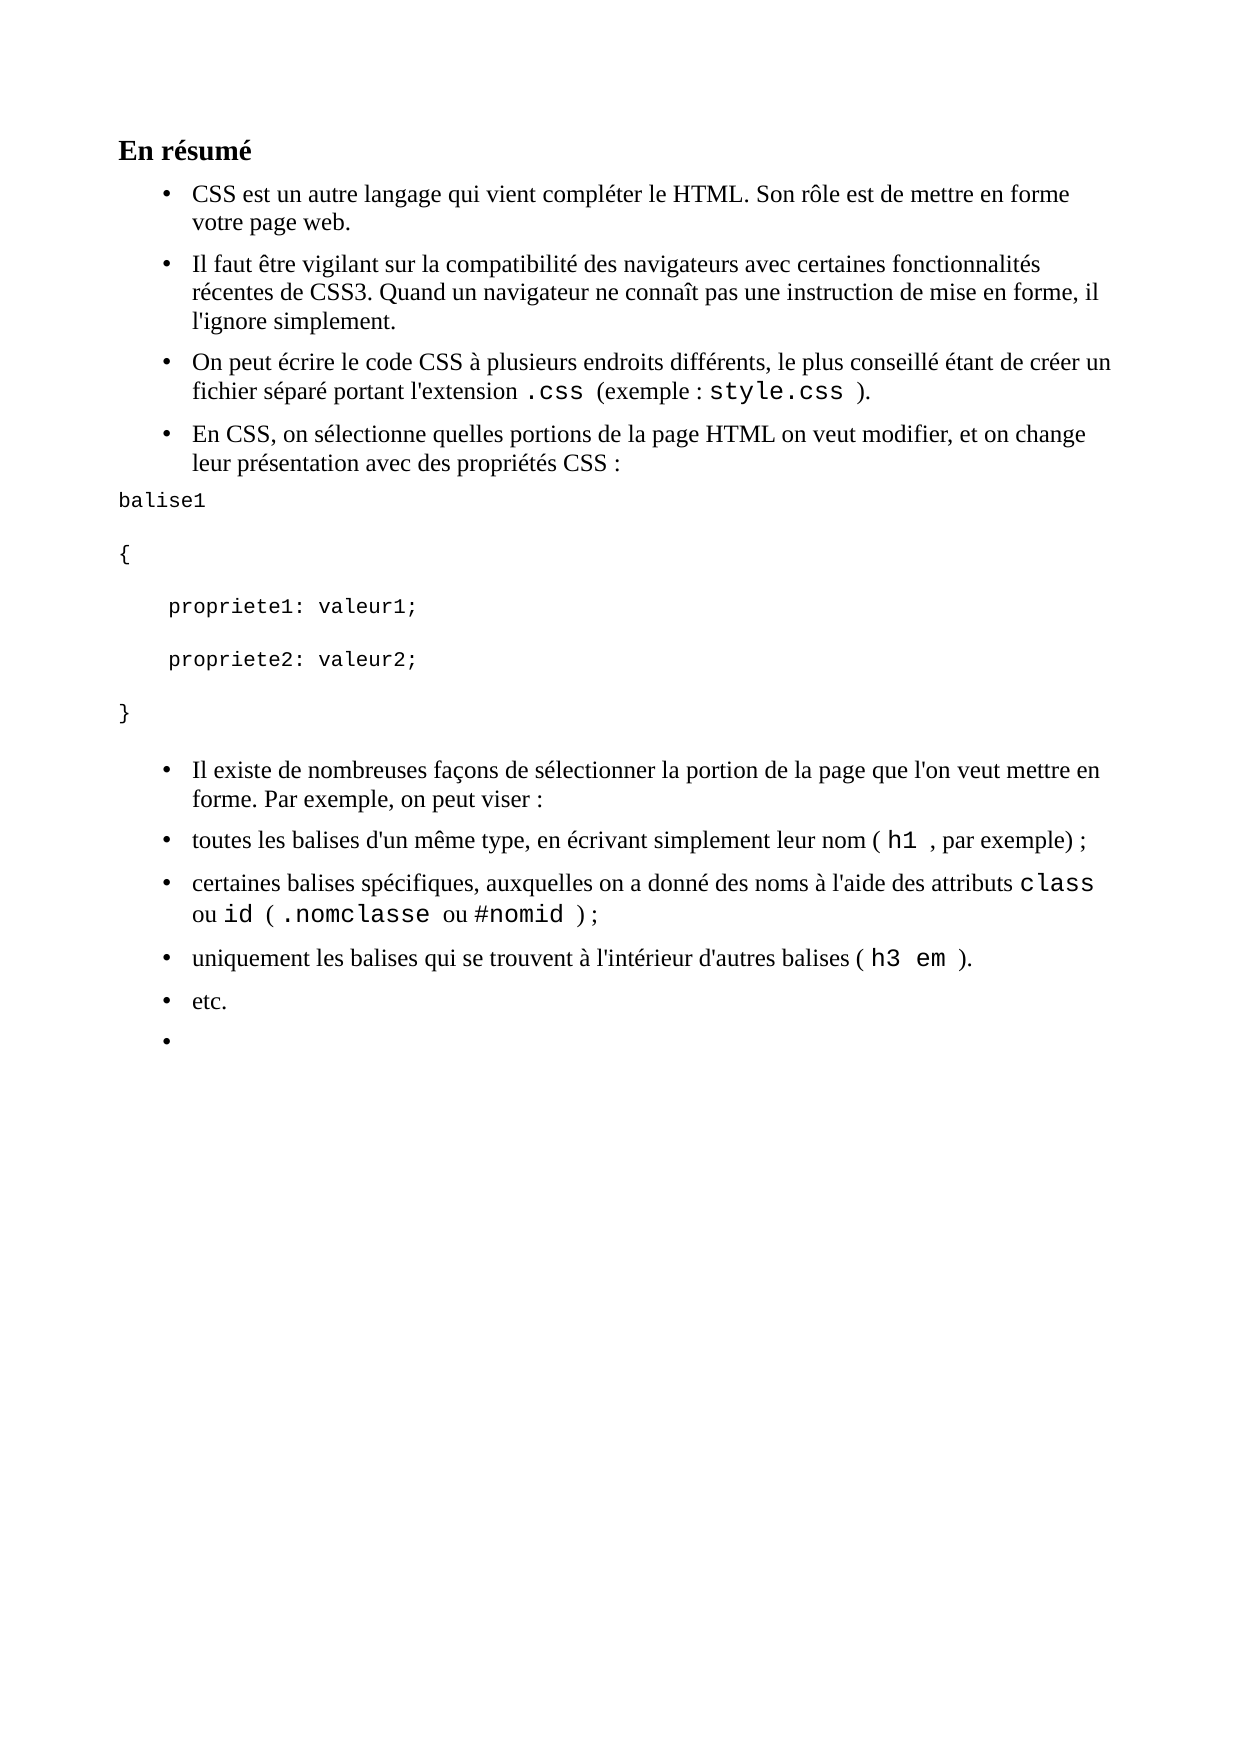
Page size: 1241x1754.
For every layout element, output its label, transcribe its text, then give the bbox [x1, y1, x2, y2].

list toutes les balises d'un même type, en écrivant simplement leur nom ( h1 , par exemple) ; [162, 825, 1122, 856]
list En CSS, on sélectionne quelles portions de la page HTML on veut modifier, et on change leur présentation avec des propriétés CSS : [162, 419, 1122, 477]
text } [118, 702, 1122, 726]
list etc. [162, 986, 1122, 1015]
subtitle En résumé [118, 133, 1122, 166]
text propriete2: valeur2; [118, 649, 1122, 673]
list uniquement les balises qui se trouvent à l'intérieur d'autres balises ( h3 em ). [162, 943, 1122, 973]
list CSS est un autre langage qui vient compléter le HTML. Son rôle est de mettre en forme votre page web. [162, 179, 1122, 236]
list certaines balises spécifiques, auxquelles on a donné des noms à l'aide des attributs class ou id ( .nomclasse ou #nomid ) ; [162, 868, 1122, 930]
text { [118, 543, 1122, 566]
list Il existe de nombreuses façons de sélectionner la portion de la page que l'on veut mettre en forme. Par exemple, on peut viser : [162, 755, 1122, 813]
list Il faut être vigilant sur la compatibilité des navigateurs avec certaines fonctionnalités récentes de CSS3. Quand un navigateur ne connaît pas une instruction de mise en forme, il l'ignore simplement. [162, 249, 1122, 335]
list On peut écrire le code CSS à plusieurs endroits différents, le plus conseillé étant de créer un fichier séparé portant l'extension .css (exemple : style.css ). [162, 347, 1122, 407]
text balise1 [118, 489, 1122, 513]
text propriete1: valeur1; [118, 596, 1122, 619]
